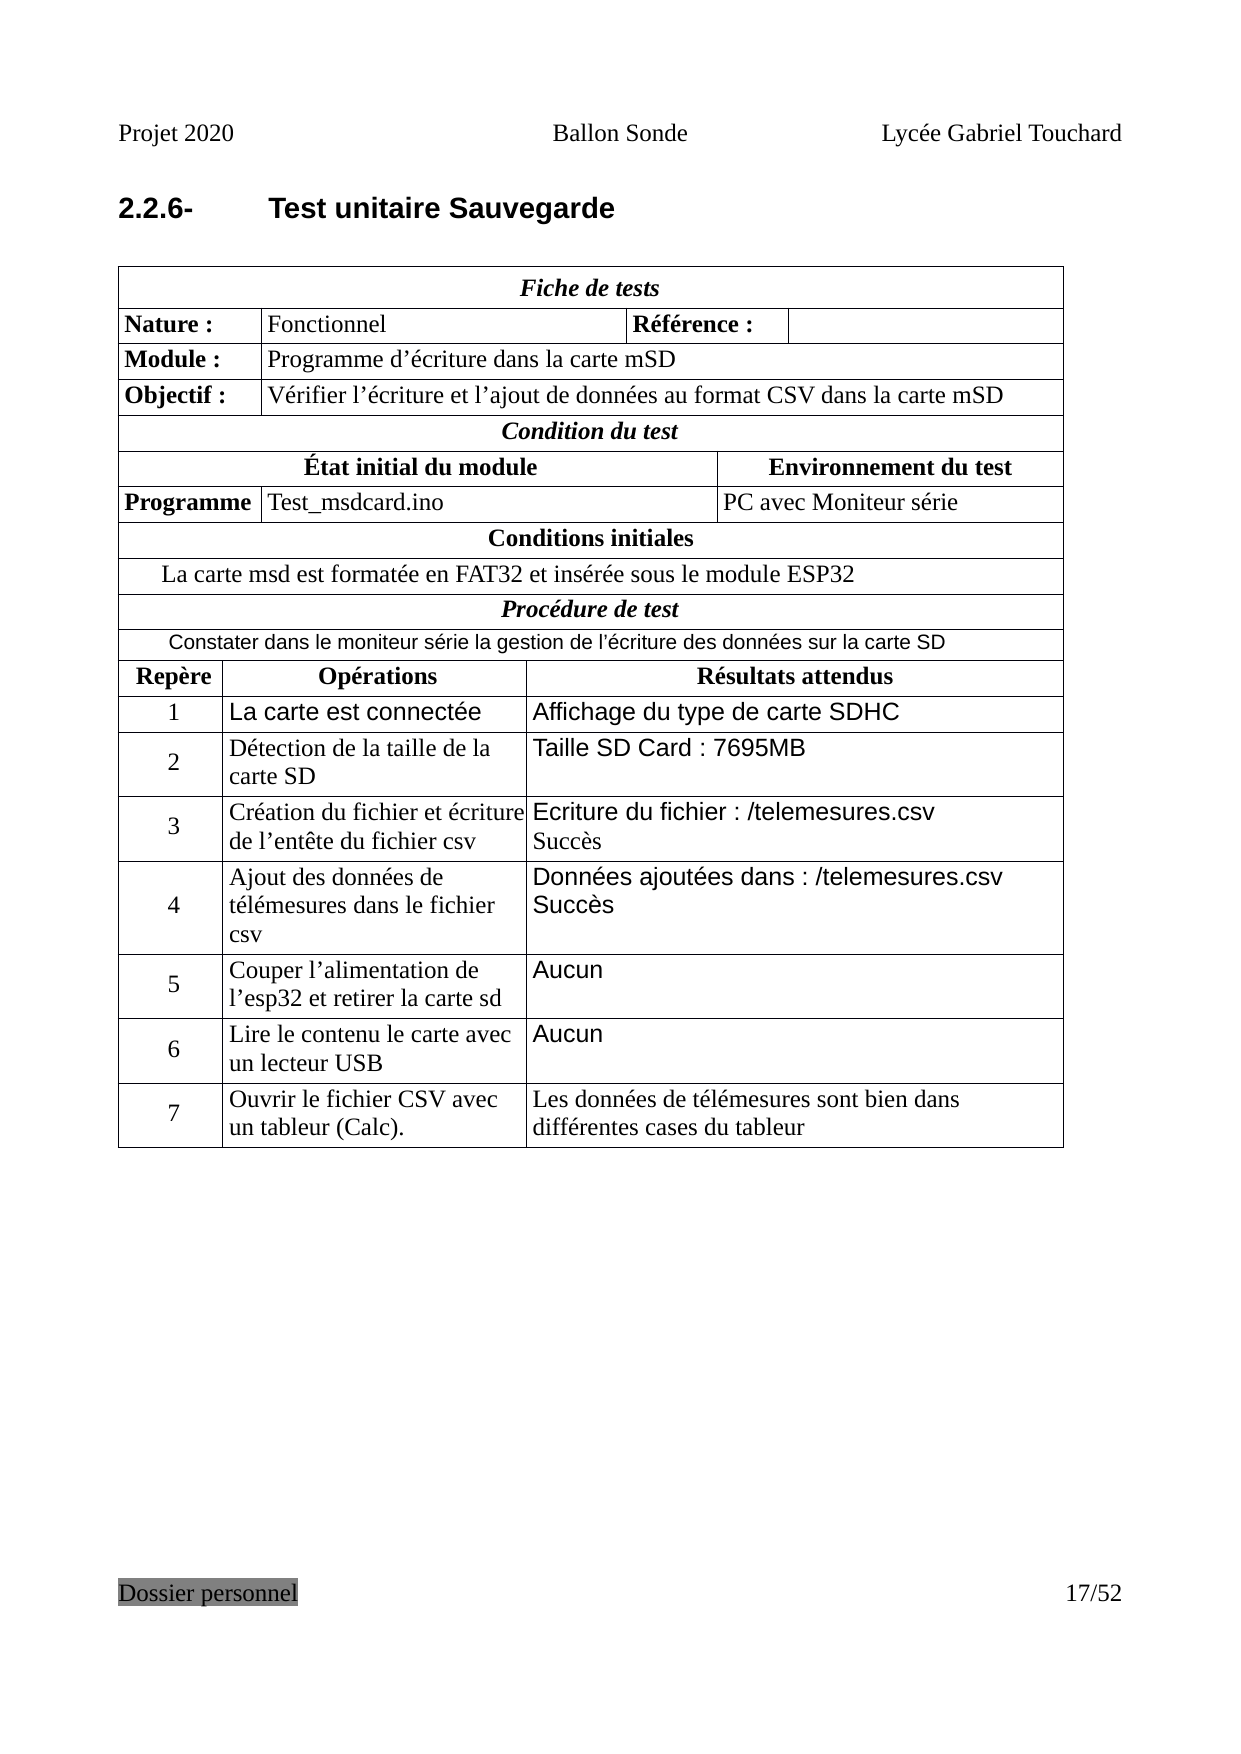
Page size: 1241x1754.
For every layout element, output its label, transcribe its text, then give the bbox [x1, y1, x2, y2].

table_cell Opérations [223, 661, 526, 696]
table_cell Ecriture du fichier : /telemesures.csv Succès [527, 797, 1063, 861]
table_cell Constater dans le moniteur série la gestion de l’écriture des données sur la carte SD [119, 630, 1063, 660]
table_cell Objectif : [119, 380, 261, 415]
table_cell Détection de la taille de la carte SD [223, 733, 526, 796]
table_cell Affichage du type de carte SDHC [527, 697, 1063, 732]
table_cell Résultats attendus [527, 661, 1063, 696]
table_cell La carte est connectée [223, 697, 526, 732]
table_cell Création du fichier et écriture de l’entête du fichier csv [223, 797, 526, 861]
table_cell Programme d’écriture dans la carte mSD [262, 344, 1063, 379]
table_cell 3 [119, 797, 222, 861]
table_cell Conditions initiales [119, 523, 1063, 558]
table_cell Taille SD Card : 7695MB [527, 733, 1063, 796]
table_cell Procédure de test [119, 595, 1063, 629]
table_cell Nature : [119, 309, 261, 343]
table_cell 5 [119, 955, 222, 1018]
table_cell Condition du test [119, 416, 1063, 451]
table_cell Couper l’alimentation de l’esp32 et retirer la carte sd [223, 955, 526, 1018]
table_cell Programme [119, 487, 261, 522]
table_cell Environnement du test [718, 452, 1063, 486]
table_cell 4 [119, 862, 222, 954]
table_cell Aucun [527, 955, 1063, 1018]
table_cell Repère [119, 661, 222, 696]
table_cell La carte msd est formatée en FAT32 et insérée sous le module ESP32 [119, 559, 1063, 593]
table_cell [789, 309, 1063, 343]
table_cell Les données de télémesures sont bien dans différentes cases du tableur [527, 1084, 1063, 1147]
table_cell Référence : [627, 309, 788, 343]
table_cell Aucun [527, 1019, 1063, 1083]
table_header Fiche de tests [119, 267, 1063, 308]
table_cell Fonctionnel [262, 309, 626, 343]
table_cell Test_msdcard.ino [262, 487, 717, 522]
table_cell 1 [119, 697, 222, 732]
table_cell Ajout des données de télémesures dans le fichier csv [223, 862, 526, 954]
table_cell PC avec Moniteur série [718, 487, 1063, 522]
table_cell Lire le contenu le carte avec un lecteur USB [223, 1019, 526, 1083]
table_cell 2 [119, 733, 222, 796]
table_cell Vérifier l’écriture et l’ajout de données au format CSV dans la carte mSD [262, 380, 1063, 415]
table_cell 6 [119, 1019, 222, 1083]
table_cell Module : [119, 344, 261, 379]
table_cell Ouvrir le fichier CSV avec un tableur (Calc). [223, 1084, 526, 1147]
table_cell 7 [119, 1084, 222, 1147]
subtitle Test unitaire Sauvegarde [118, 191, 1122, 225]
table_cell État initial du module [119, 452, 717, 486]
table_cell Données ajoutées dans : /telemesures.csv Succès [527, 862, 1063, 954]
